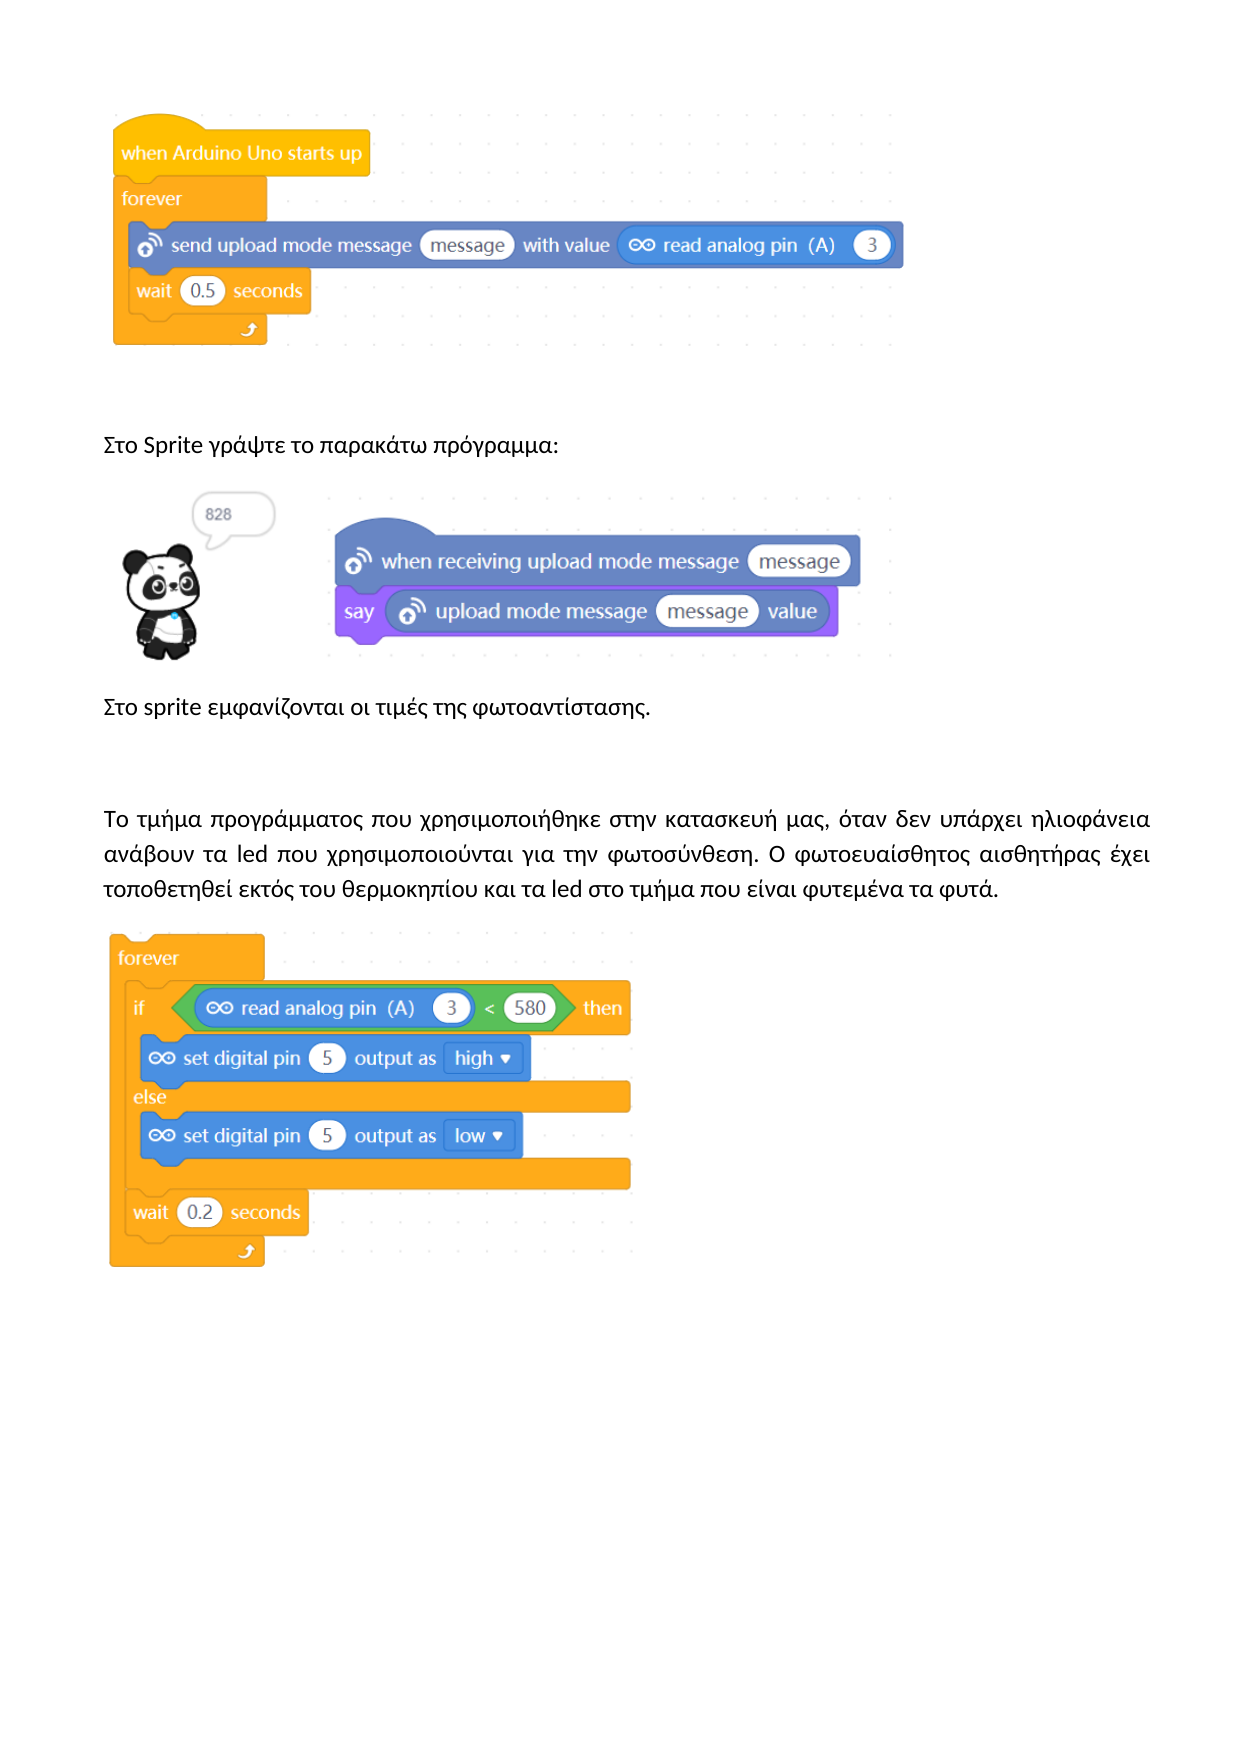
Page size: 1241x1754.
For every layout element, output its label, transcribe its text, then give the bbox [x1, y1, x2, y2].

text Το τμήμα προγράμματος που χρησιμοποιήθηκε στην κατασκευή μας, όταν δεν υπάρχει ηλιοφάνεια ανάβουν τα led που χρησιμοποιούνται για την φωτοσύνθεση. Ο φωτοευαίσθητος αισθητήρας έχει τοποθετηθεί εκτός του θερμοκηπίου και τα led στο τμήμα που είναι φυτεμένα τα φυτά. [103, 803, 1152, 903]
text [289, 483, 1013, 666]
text Στο Sprite γράψτε το παρακάτω πρόγραμμα: [103, 429, 1152, 459]
text Στο sprite εμφανίζονται οι τιμές της φωτοαντίστασης. [103, 691, 1152, 722]
